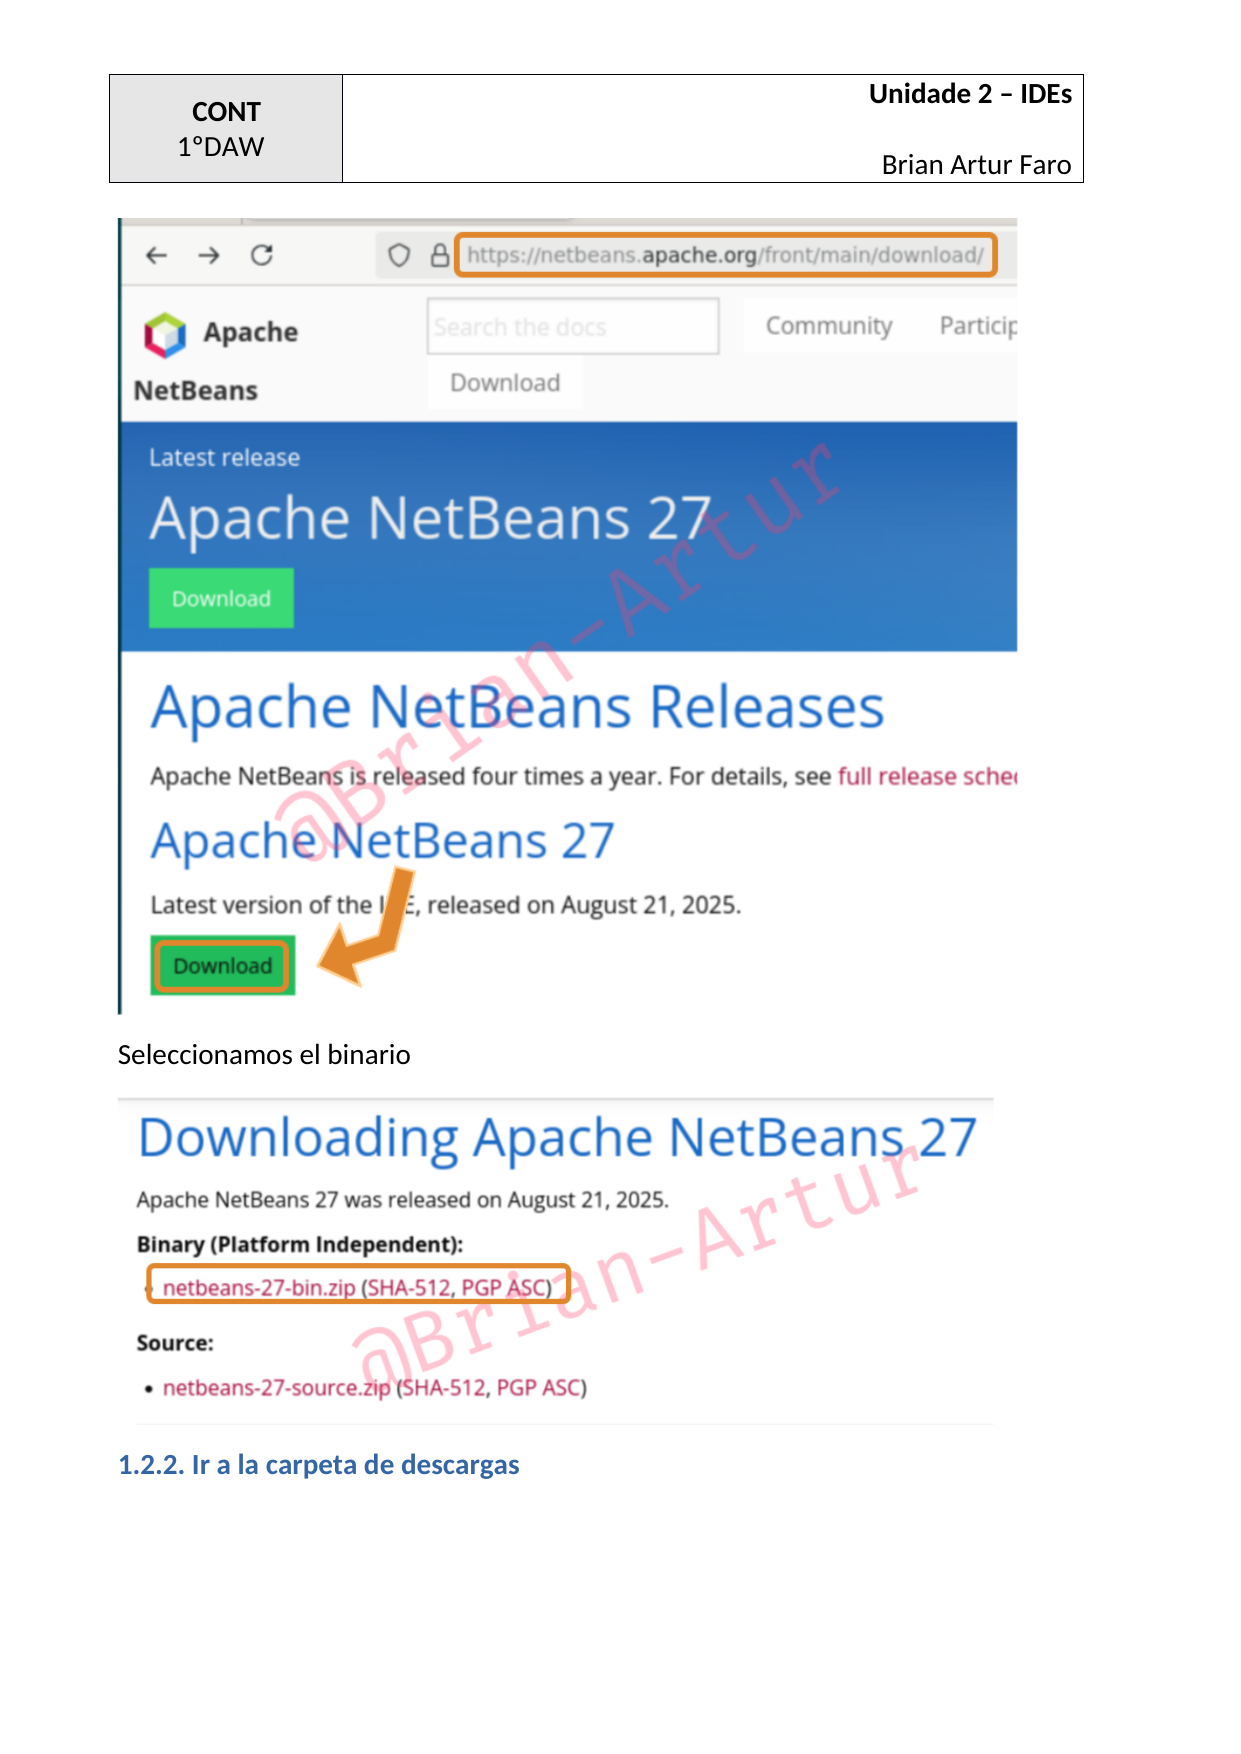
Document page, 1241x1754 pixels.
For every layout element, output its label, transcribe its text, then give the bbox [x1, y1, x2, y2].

text 1.2.2. Ir a la carpeta de descargas [118, 1446, 1092, 1482]
picture [117, 218, 1018, 1015]
text Seleccionamos el binario [118, 1036, 1092, 1072]
picture [117, 1097, 994, 1425]
